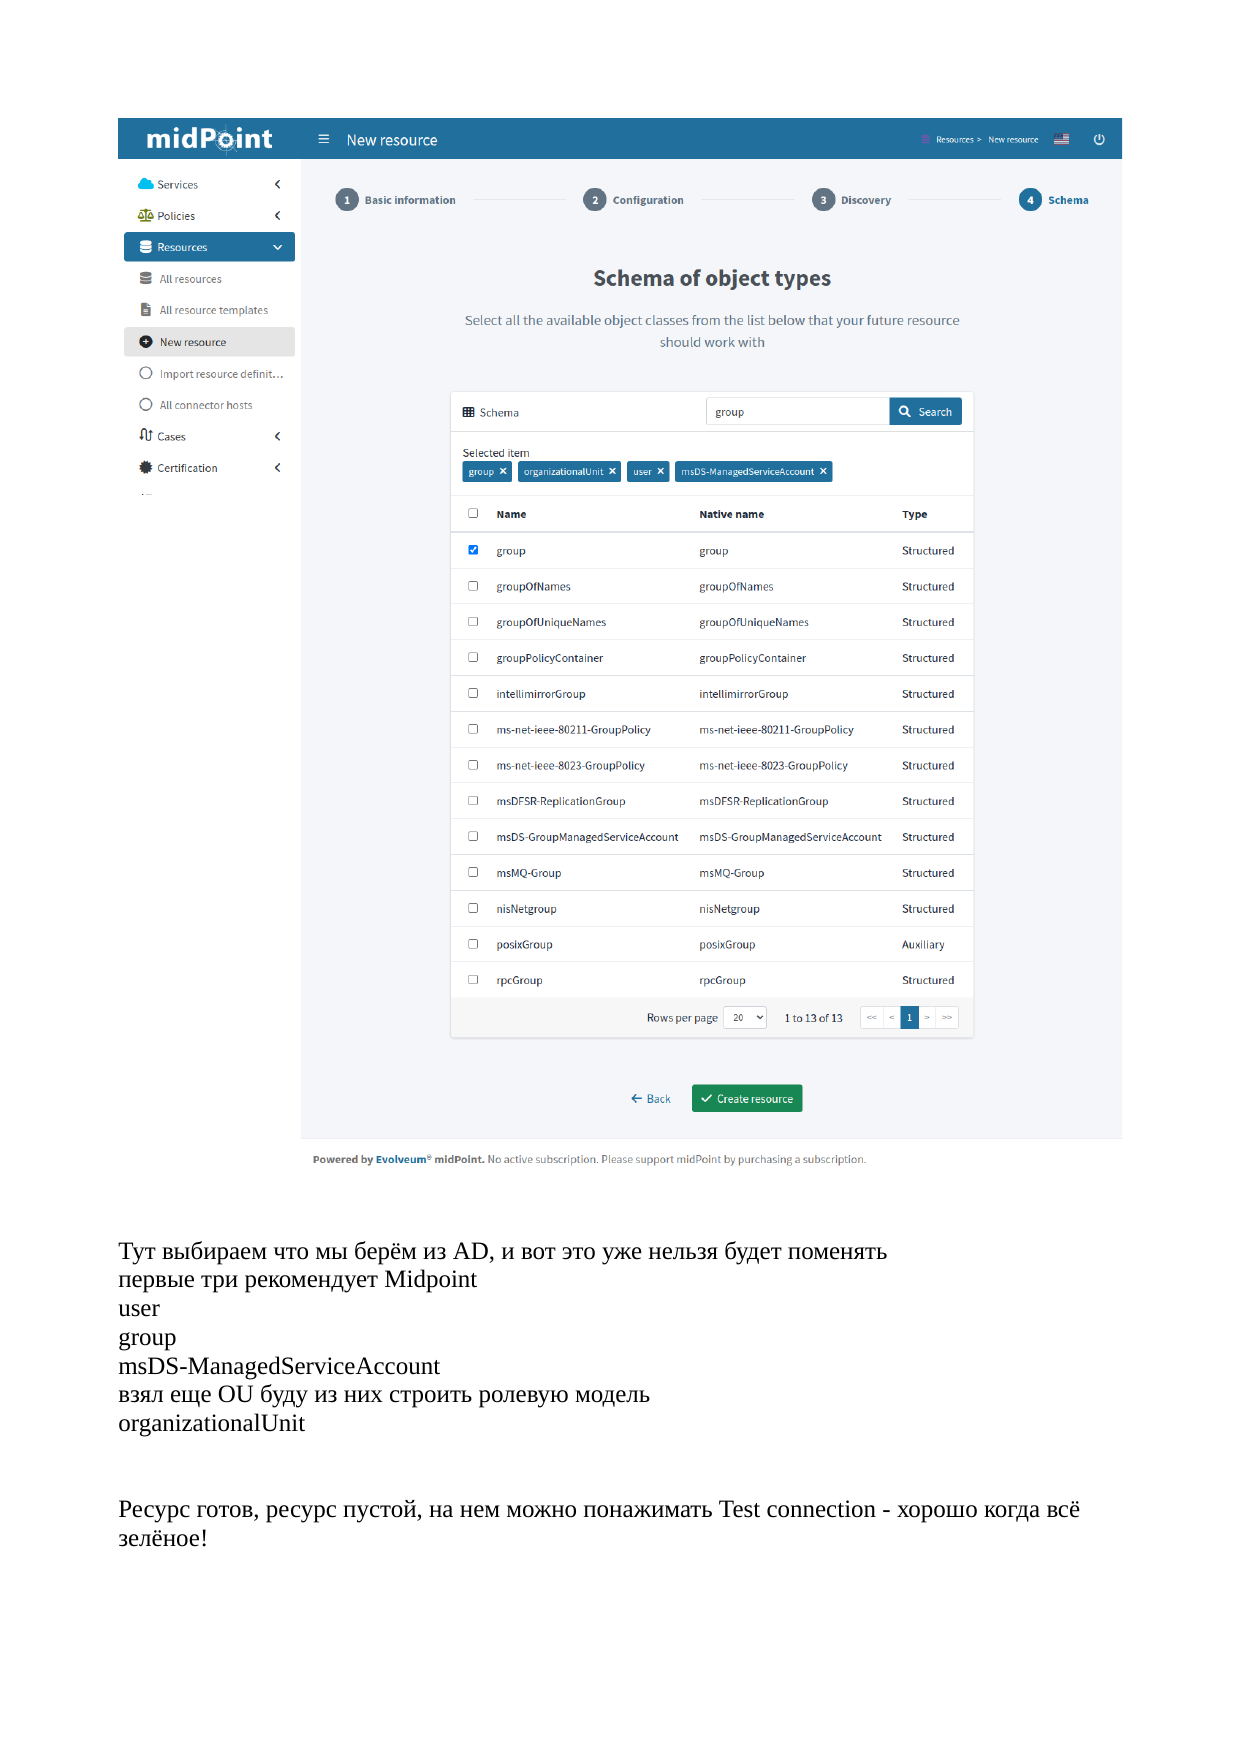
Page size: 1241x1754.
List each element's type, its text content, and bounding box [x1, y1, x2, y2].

text group [118, 1322, 1122, 1351]
text organizationalUnit [118, 1408, 1122, 1437]
text user [118, 1293, 1122, 1322]
text msDS-ManagedServiceAccount [118, 1351, 1122, 1379]
text Ресурс готов, ресурс пустой, на нем можно понажимать Test connection - хорошо когда всё зелёное! [118, 1494, 1122, 1552]
text Тут выбираем что мы берём из AD, и вот это уже нельзя будет поменять [118, 1236, 1122, 1264]
picture [118, 118, 1123, 1179]
text первые три рекомендует Midpoint [118, 1264, 1122, 1293]
text взял еще OU буду из них строить ролевую модель [118, 1379, 1122, 1408]
